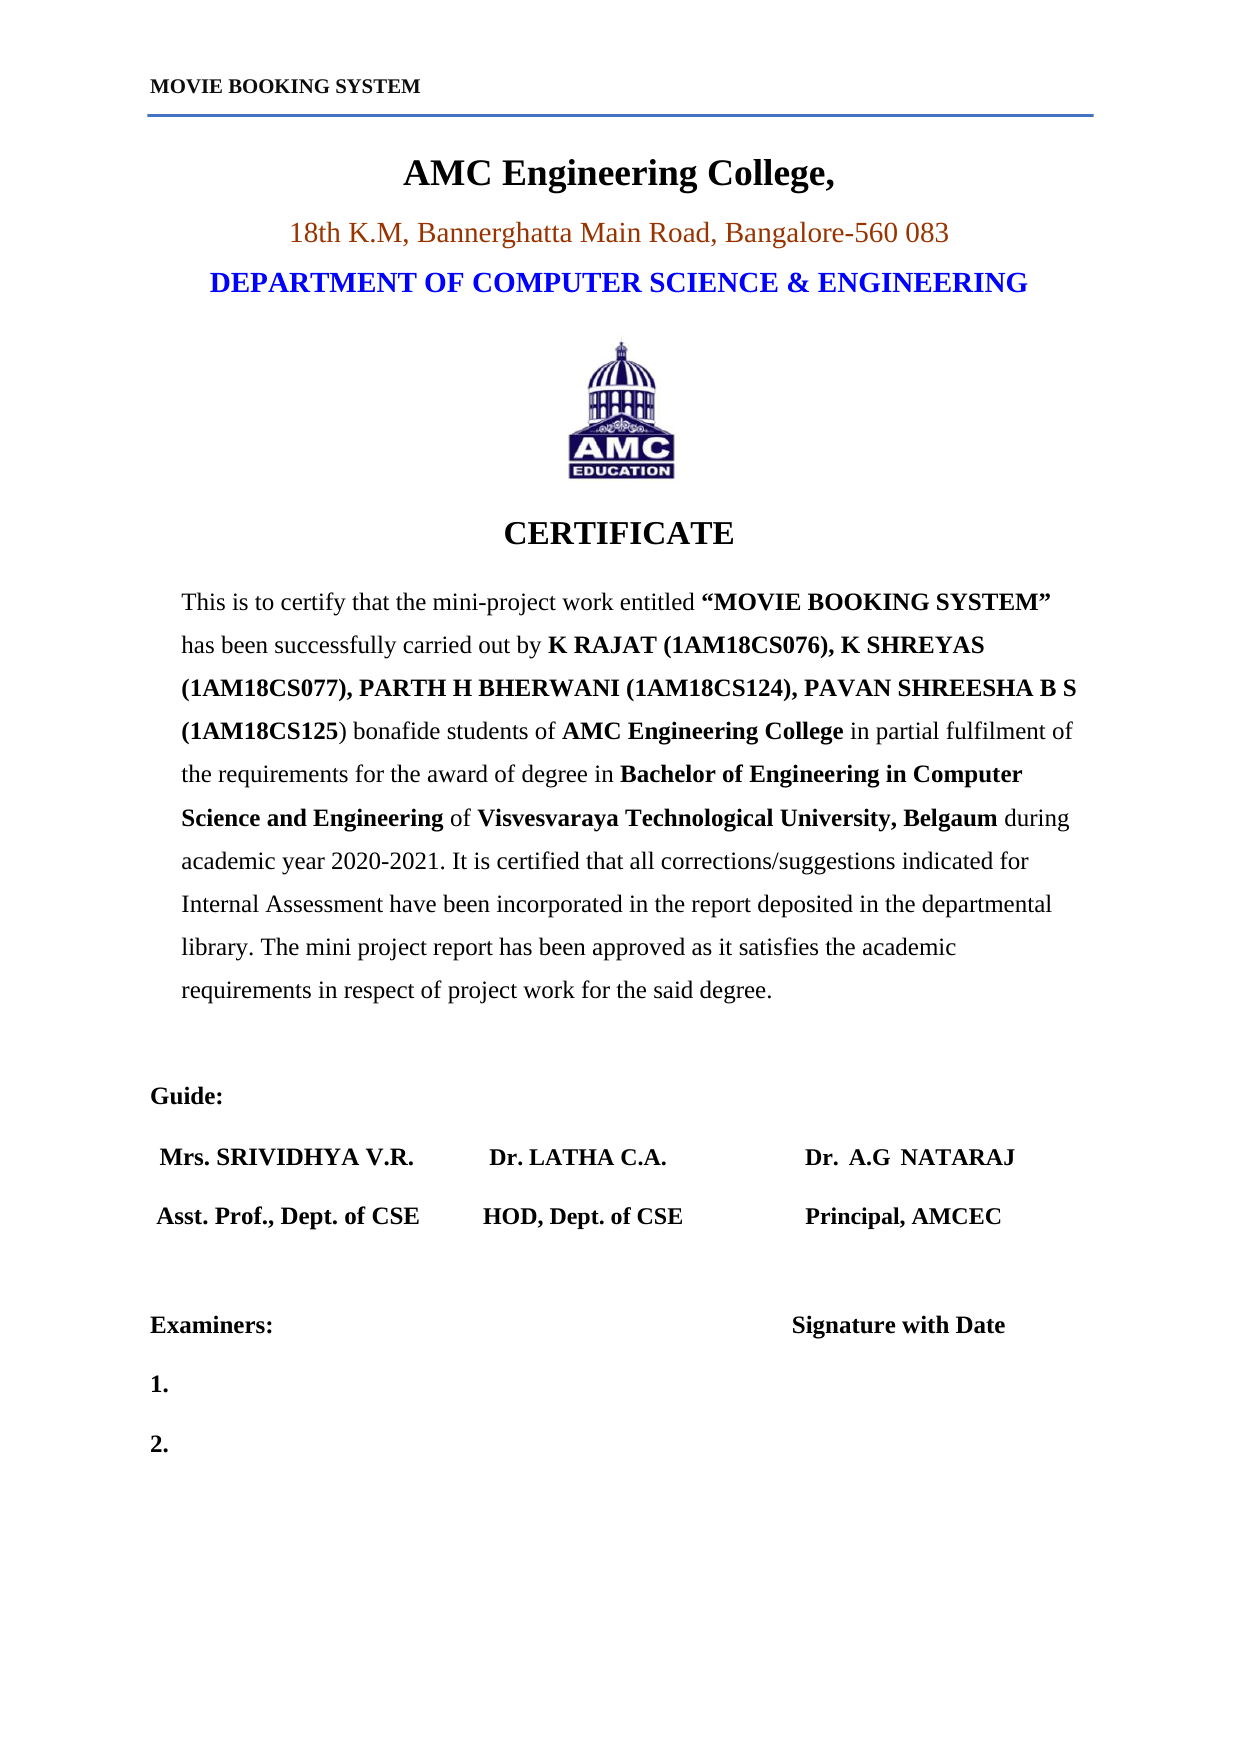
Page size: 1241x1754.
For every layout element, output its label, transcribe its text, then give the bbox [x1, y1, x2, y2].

text Guide: [150, 1081, 1090, 1110]
text DEPARTMENT OF COMPUTER SCIENCE & ENGINEERING [150, 265, 1088, 298]
text AMC Engineering College, [150, 150, 1088, 193]
picture [535, 332, 705, 482]
text 1. [150, 1369, 1090, 1398]
text 2. [150, 1429, 1090, 1458]
text 18th K.M, Bannerghatta Main Road, Bangalore-560 083 [150, 215, 1088, 248]
text Dr. A.G NATARAJ Principal, AMCEC [805, 1142, 1015, 1230]
text This is to certify that the mini-project work entitled “MOVIE BOOKING SYSTEM” has been successfully carried out by K RAJAT (1AM18CS076), K SHREYAS (1AM18CS077), PARTH H BHERWANI (1AM18CS124), PAVAN SHREESHA B S (1AM18CS125) bonafide students of AMC Engineering College in partial fulfilment of the requirements for the award of degree in Bachelor of Engineering in Computer Science and Engineering of Visvesvaraya Technological University, Belgaum during academic year 2020-2021. It is certified that all corrections/suggestions indicated for Internal Assessment have been incorporated in the report deposited in the departmental library. The mini project report has been approved as it satisfies the academic requirements in respect of project work for the said degree. [181, 587, 1090, 1004]
text Dr. LATHA C.A. HOD, Dept. of CSE [483, 1142, 691, 1230]
text Mrs. SRIVIDHYA V.R. Asst. Prof., Dept. of CSE [156, 1142, 420, 1229]
text Examiners: Signature with Date [150, 1310, 1090, 1338]
text CERTIFICATE [150, 513, 1088, 551]
